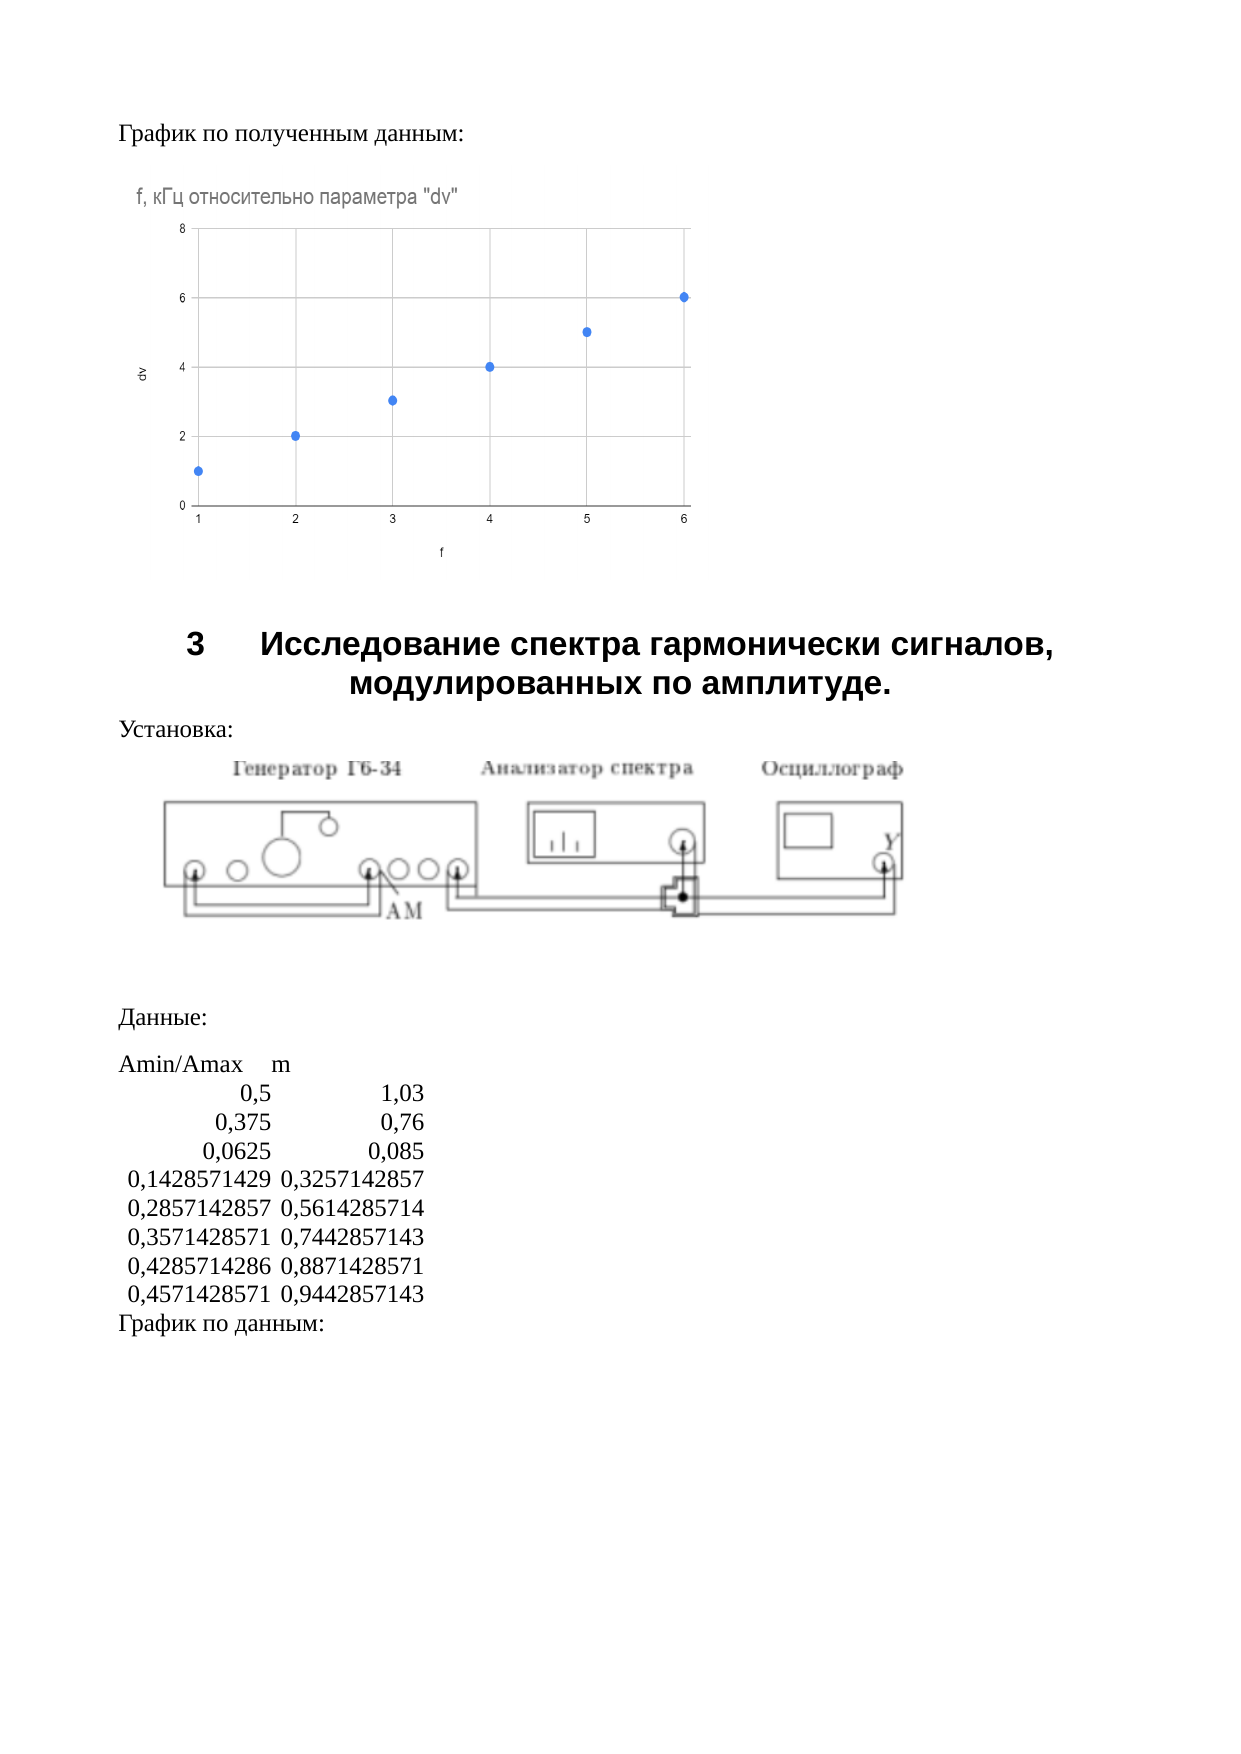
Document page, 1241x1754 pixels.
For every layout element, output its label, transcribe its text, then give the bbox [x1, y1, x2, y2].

table_cell 0,76 [271, 1107, 424, 1136]
text График по данным: [118, 1308, 1122, 1337]
table_cell 1,03 [271, 1078, 424, 1107]
text Данные: [118, 1002, 1122, 1031]
table_cell 0,375 [118, 1107, 271, 1136]
table_cell 0,1428571429 [118, 1165, 271, 1193]
picture [118, 761, 1024, 936]
table_header Amin/Amax [118, 1050, 271, 1078]
table_cell 0,7442857143 [271, 1222, 424, 1251]
subtitle Исследование спектра гармонически сигналов, модулированных по амплитуде. [118, 624, 1122, 702]
table_cell 0,3257142857 [271, 1165, 424, 1193]
table_cell 0,9442857143 [271, 1280, 424, 1308]
table_cell 0,2857142857 [118, 1193, 271, 1222]
text Установка: [118, 714, 1122, 743]
text График по полученным данным: [118, 118, 1122, 147]
table_cell 0,085 [271, 1136, 424, 1164]
table_cell 0,5 [118, 1078, 271, 1107]
table_cell 0,4285714286 [118, 1251, 271, 1279]
table_cell 0,0625 [118, 1136, 271, 1164]
table_cell 0,8871428571 [271, 1251, 424, 1279]
table_cell 0,5614285714 [271, 1193, 424, 1222]
table_cell 0,3571428571 [118, 1222, 271, 1251]
table_cell 0,4571428571 [118, 1280, 271, 1308]
picture [118, 165, 709, 580]
table_header m [271, 1050, 424, 1078]
